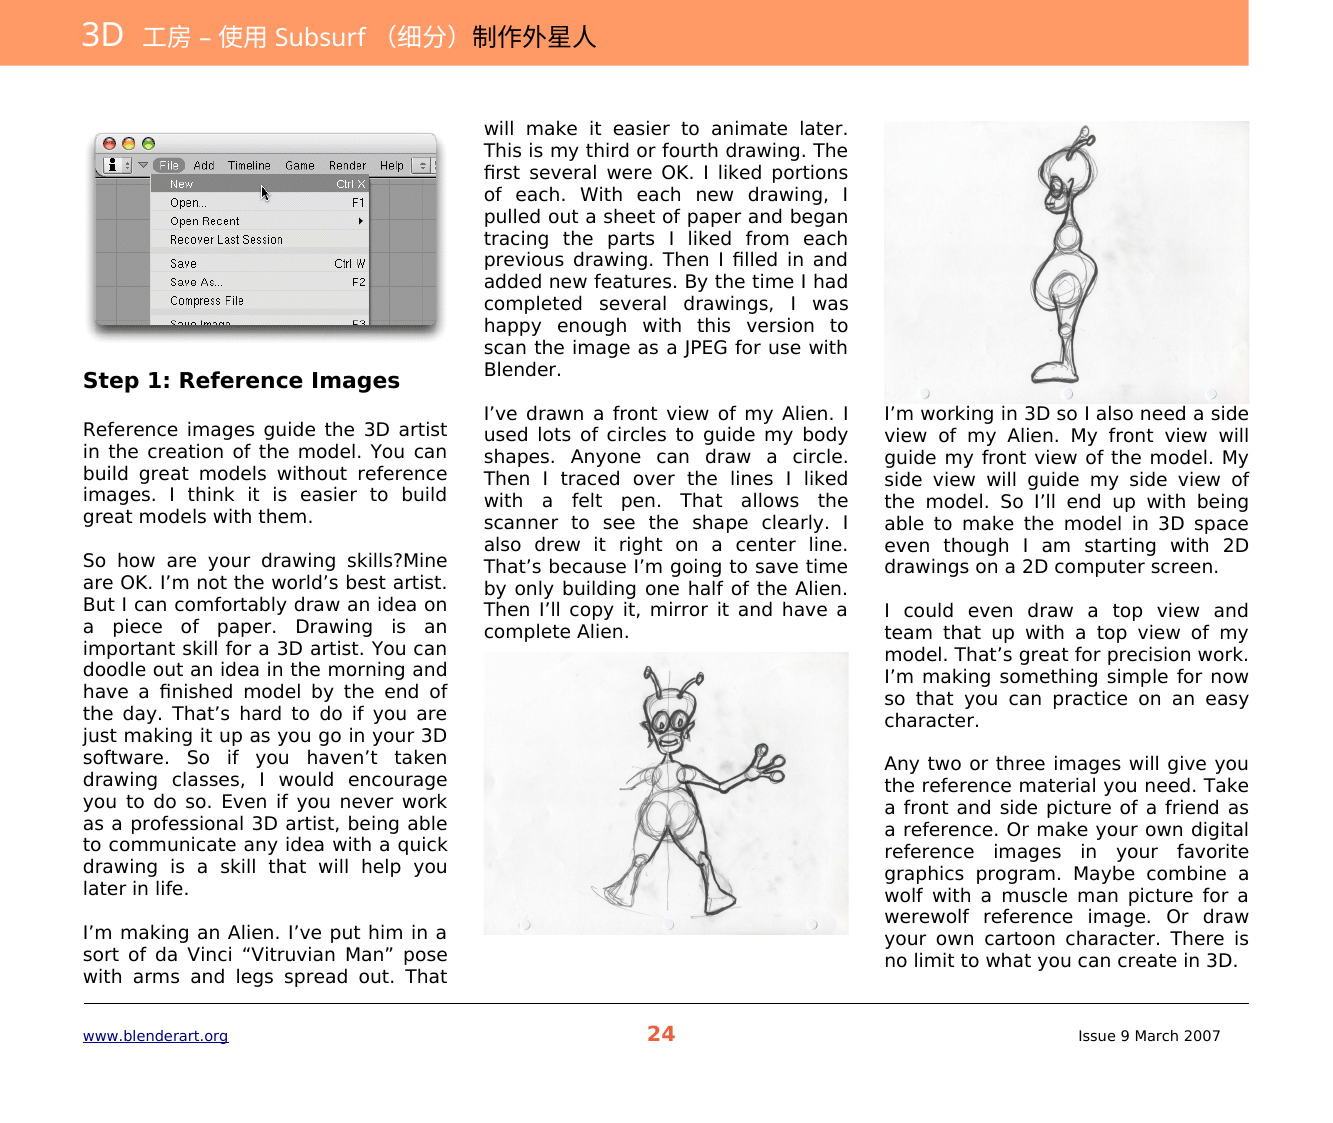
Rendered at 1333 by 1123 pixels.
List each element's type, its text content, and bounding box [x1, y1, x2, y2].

picture [884, 121, 1250, 404]
text Any two or three images will give you the reference material you need. Take a front and side picture of a friend as a reference. Or make your own digital reference images in your favorite graphics program. Maybe combine a wolf with a muscle man picture for a werewolf reference image. Or draw your own cartoon character. There is no limit to what you can create in 3D. [884, 753, 1249, 972]
text Step 1: Reference Images [83, 368, 448, 393]
picture [82, 132, 449, 346]
picture [483, 652, 849, 935]
text I could even draw a top view and team that up with a top view of my model. That’s great for precision work. I’m making something simple for now so that you can practice on an easy character. [884, 600, 1249, 731]
text will make it easier to animate later. This is my third or fourth drawing. The first several were OK. I liked portions of each. With each new drawing, I pulled out a sheet of paper and began tracing the parts I liked from each previous drawing. Then I filled in and added new features. By the time I had completed several drawings, I was happy enough with this version to scan the image as a JPEG for use with Blender. [483, 118, 849, 381]
text I’m working in 3D so I also need a side view of my Alien. My front view will guide my front view of the model. My side view will guide my side view of the model. So I’ll end up with being able to make the model in 3D space even though I am starting with 2D drawings on a 2D computer screen. [884, 404, 1249, 578]
text So how are your drawing skills?Mine are OK. I’m not the world’s best artist. But I can comfortably draw an idea on a piece of paper. Drawing is an important skill for a 3D artist. You can doodle out an idea in the morning and have a finished model by the end of the day. That’s hard to do if you are just making it up as you go in your 3D software. So if you haven’t taken drawing classes, I would encourage you to do so. Even if you never work as a professional 3D artist, being able to communicate any idea with a quick drawing is a skill that will help you later in life. [83, 550, 448, 900]
text I’ve drawn a front view of my Alien. I used lots of circles to guide my body shapes. Anyone can draw a circle. Then I traced over the lines I liked with a felt pen. That allows the scanner to see the shape clearly. I also drew it right on a center line. That’s because I’m going to save time by only building one half of the Alien. Then I’ll copy it, mirror it and have a complete Alien. [483, 402, 849, 643]
text Reference images guide the 3D artist in the creation of the model. You can build great models without reference images. I think it is easier to build great models with them. [83, 419, 448, 528]
text I’m making an Alien. I’ve put him in a sort of da Vinci “Vitruvian Man” pose with arms and legs spread out. That [83, 922, 448, 987]
